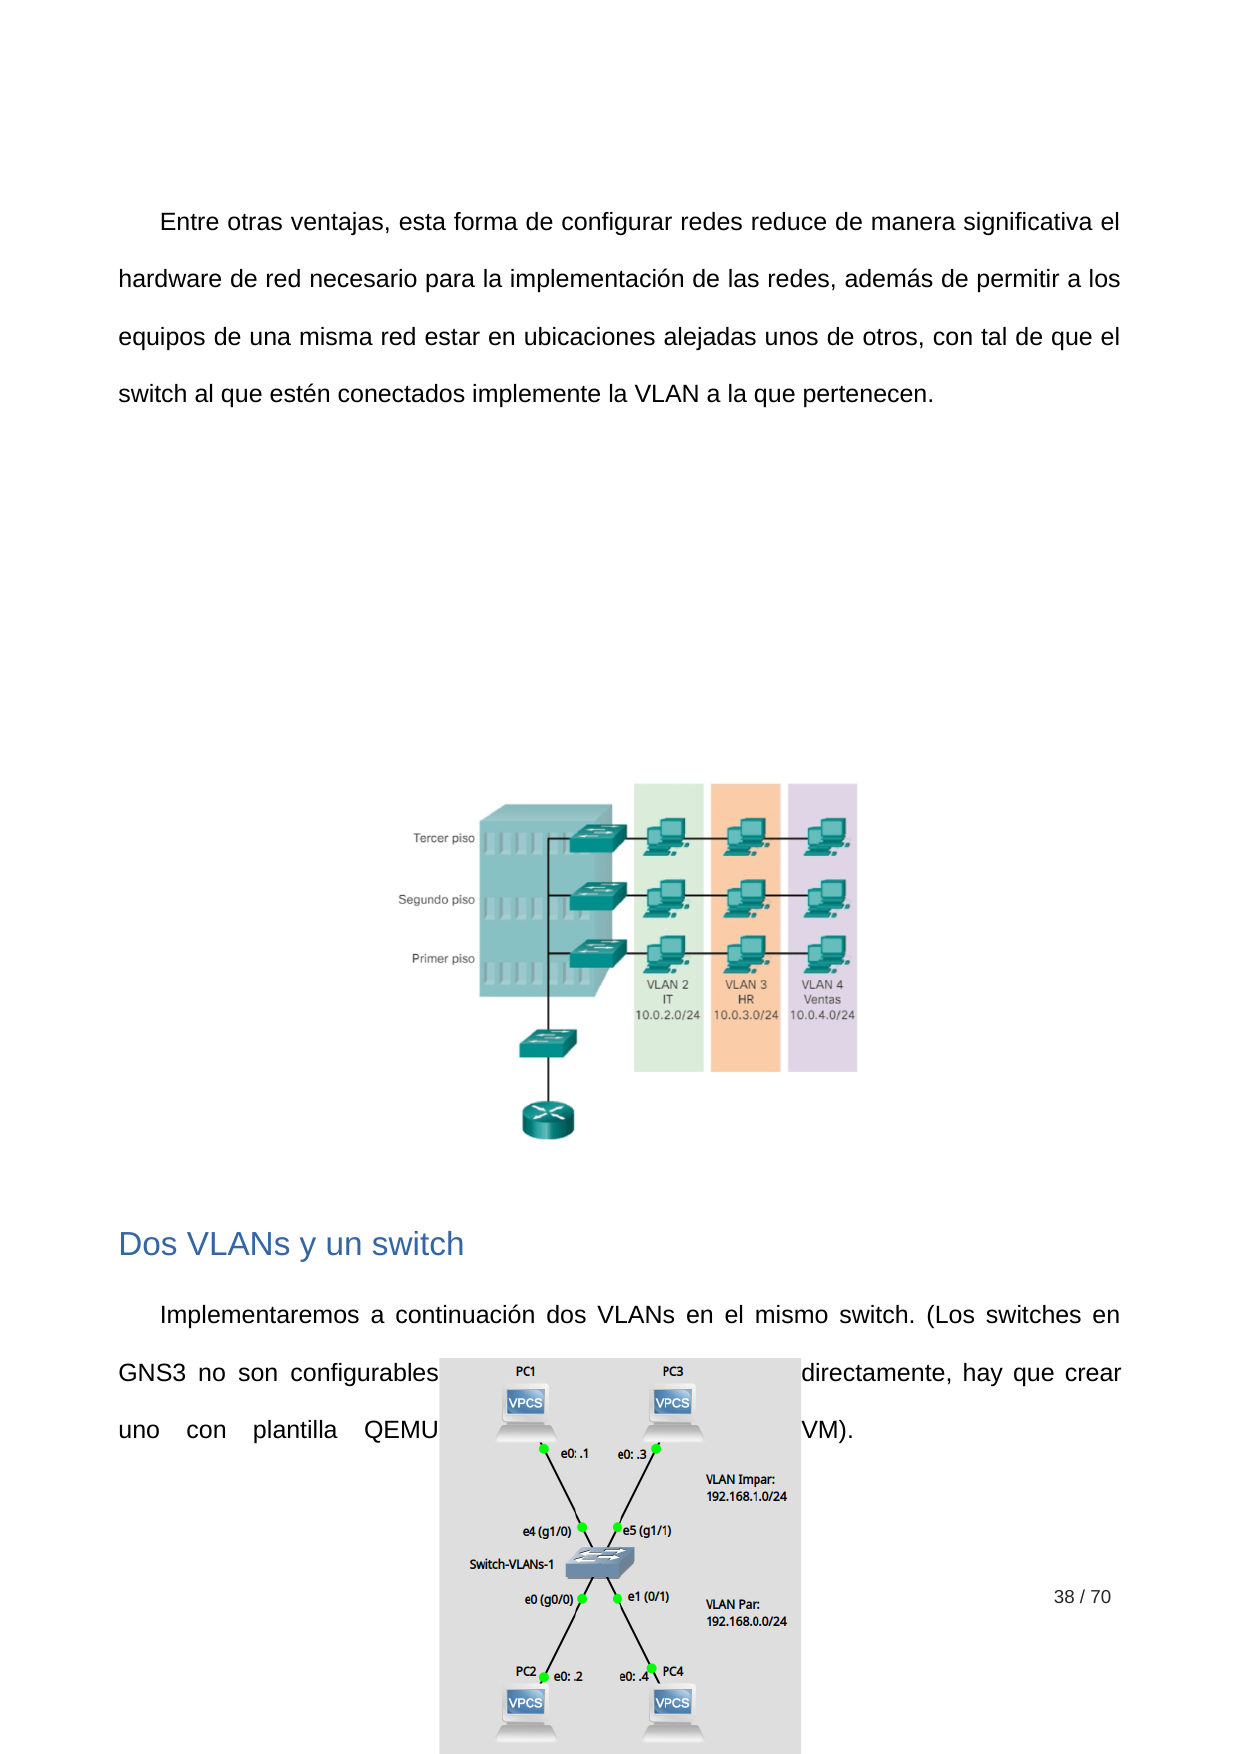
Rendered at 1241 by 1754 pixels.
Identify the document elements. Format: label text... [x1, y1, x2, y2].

text Entre otras ventajas, esta forma de configurar redes reduce de manera significativa el hardware de red necesario para la implementación de las redes, además de permitir a los equipos de una misma red estar en ubicaciones alejadas unos de otros, con tal de que el switch al que estén conectados implemente la VLAN a la que pertenecen. [118, 207, 1122, 408]
picture [381, 781, 859, 1144]
picture [439, 1358, 802, 1754]
text Dos VLANs y un switch [118, 1223, 1122, 1262]
text Implementaremos a continuación dos VLANs en el mismo switch. (Los switches en GNS3 no son configurables directamente, hay que crear uno con plantilla QEMU VM). [118, 1300, 1122, 1444]
